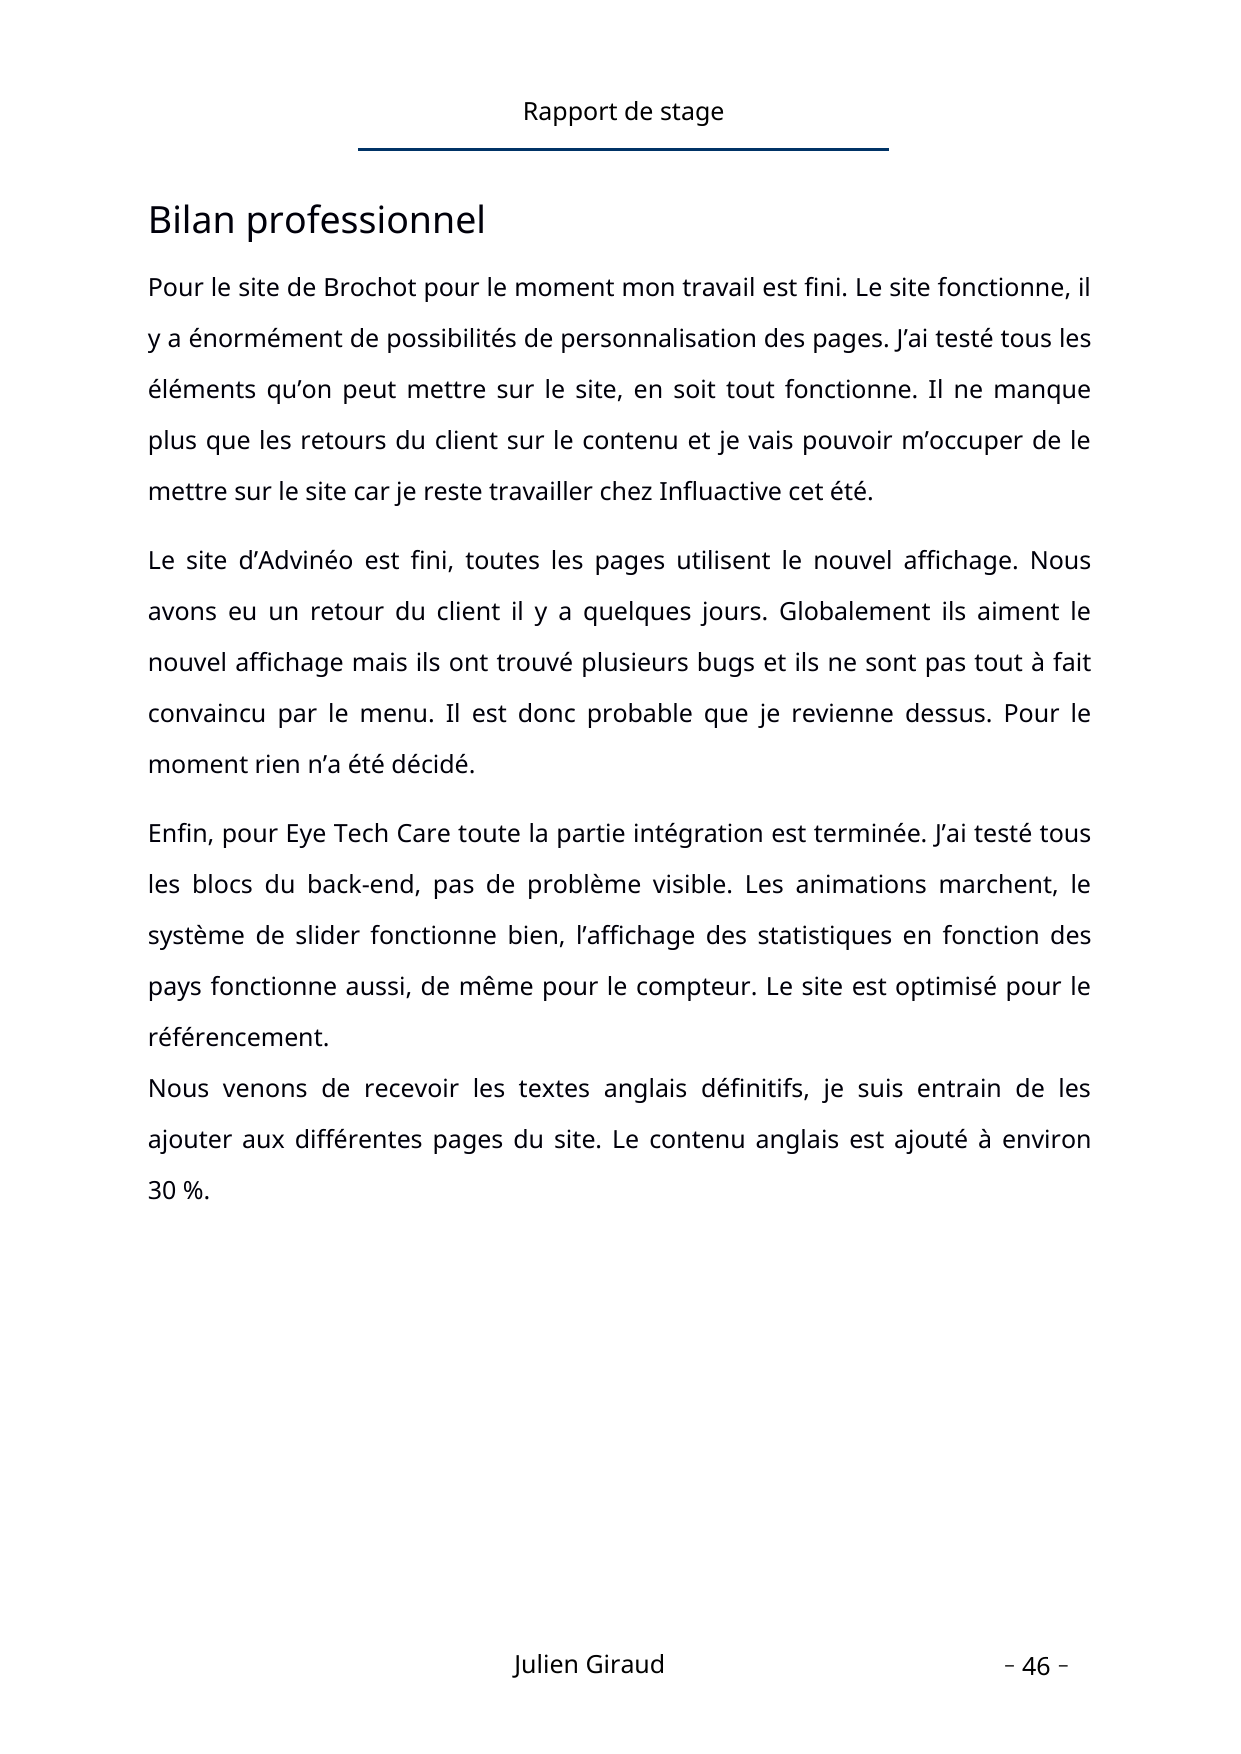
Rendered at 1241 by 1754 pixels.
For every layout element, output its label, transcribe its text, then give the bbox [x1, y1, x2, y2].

text Pour le site de Brochot pour le moment mon travail est fini. Le site fonctionne, il y a énormément de possibilités de personnalisation des pages. J’ai testé tous les éléments qu’on peut mettre sur le site, en soit tout fonctionne. Il ne manque plus que les retours du client sur le contenu et je vais pouvoir m’occuper de le mettre sur le site car je reste travailler chez Influactive cet été. [148, 269, 1093, 508]
text Nous venons de recevoir les textes anglais définitifs, je suis entrain de les ajouter aux différentes pages du site. Le contenu anglais est ajouté à environ 30 %. [148, 1071, 1093, 1207]
subtitle Bilan professionnel [148, 193, 1093, 244]
text Le site d’Advinéo est fini, toutes les pages utilisent le nouvel affichage. Nous avons eu un retour du client il y a quelques jours. Globalement ils aiment le nouvel affichage mais ils ont trouvé plusieurs bugs et ils ne sont pas tout à fait convaincu par le menu. Il est donc probable que je revienne dessus. Pour le moment rien n’a été décidé. [148, 542, 1093, 781]
text Enfin, pour Eye Tech Care toute la partie intégration est terminée. J’ai testé tous les blocs du back-end, pas de problème visible. Les animations marchent, le système de slider fonctionne bien, l’affichage des statistiques en fonction des pays fonctionne aussi, de même pour le compteur. Le site est optimisé pour le référencement. [148, 815, 1093, 1053]
